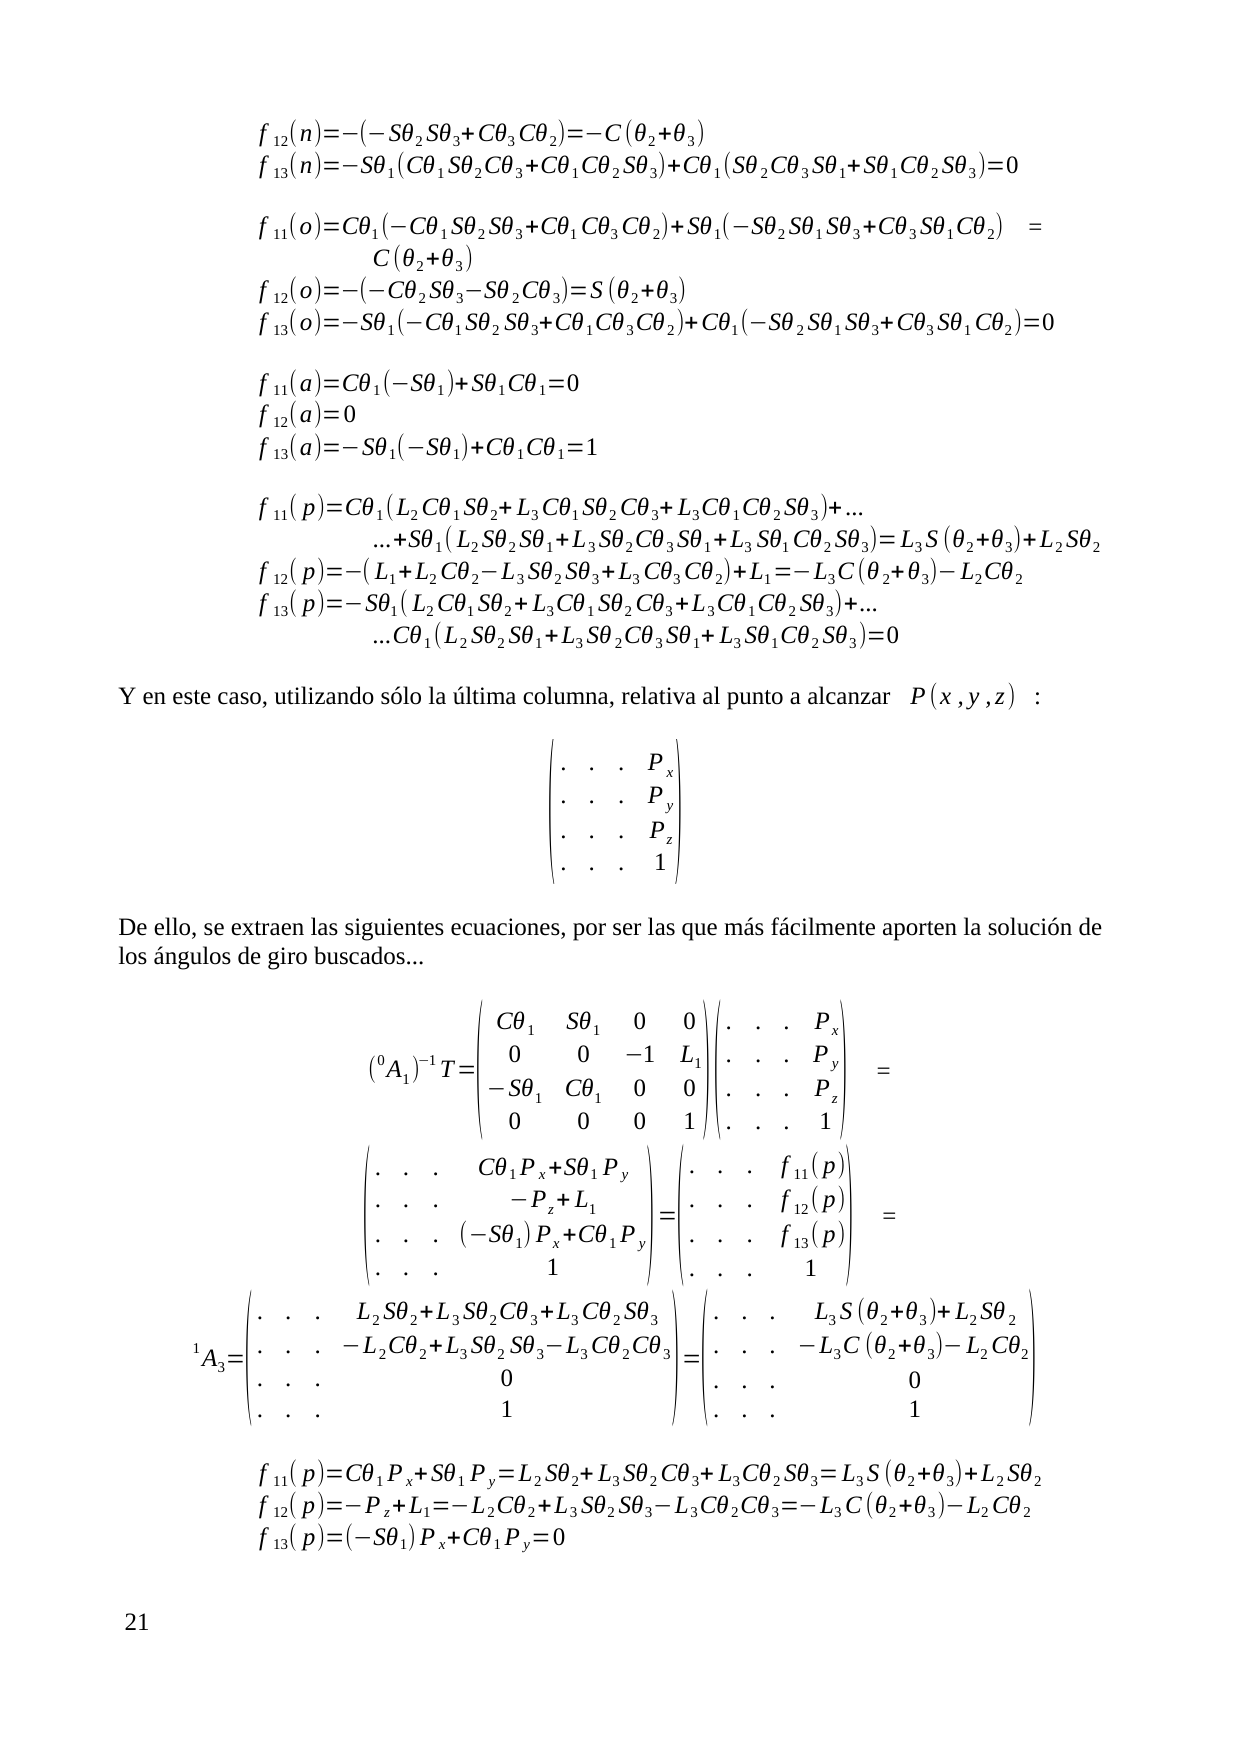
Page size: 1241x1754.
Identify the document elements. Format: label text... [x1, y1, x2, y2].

text = [118, 1142, 1122, 1288]
text De ello, se extraen las siguientes ecuaciones, por ser las que más fácilmente aporten la solución de los ángulos de giro buscados... [118, 912, 1122, 969]
text Y en este caso, utilizando sólo la última columna, relativa al punto a alcanzar: [118, 681, 1122, 711]
text = [236, 211, 1122, 243]
text = [118, 998, 1122, 1142]
